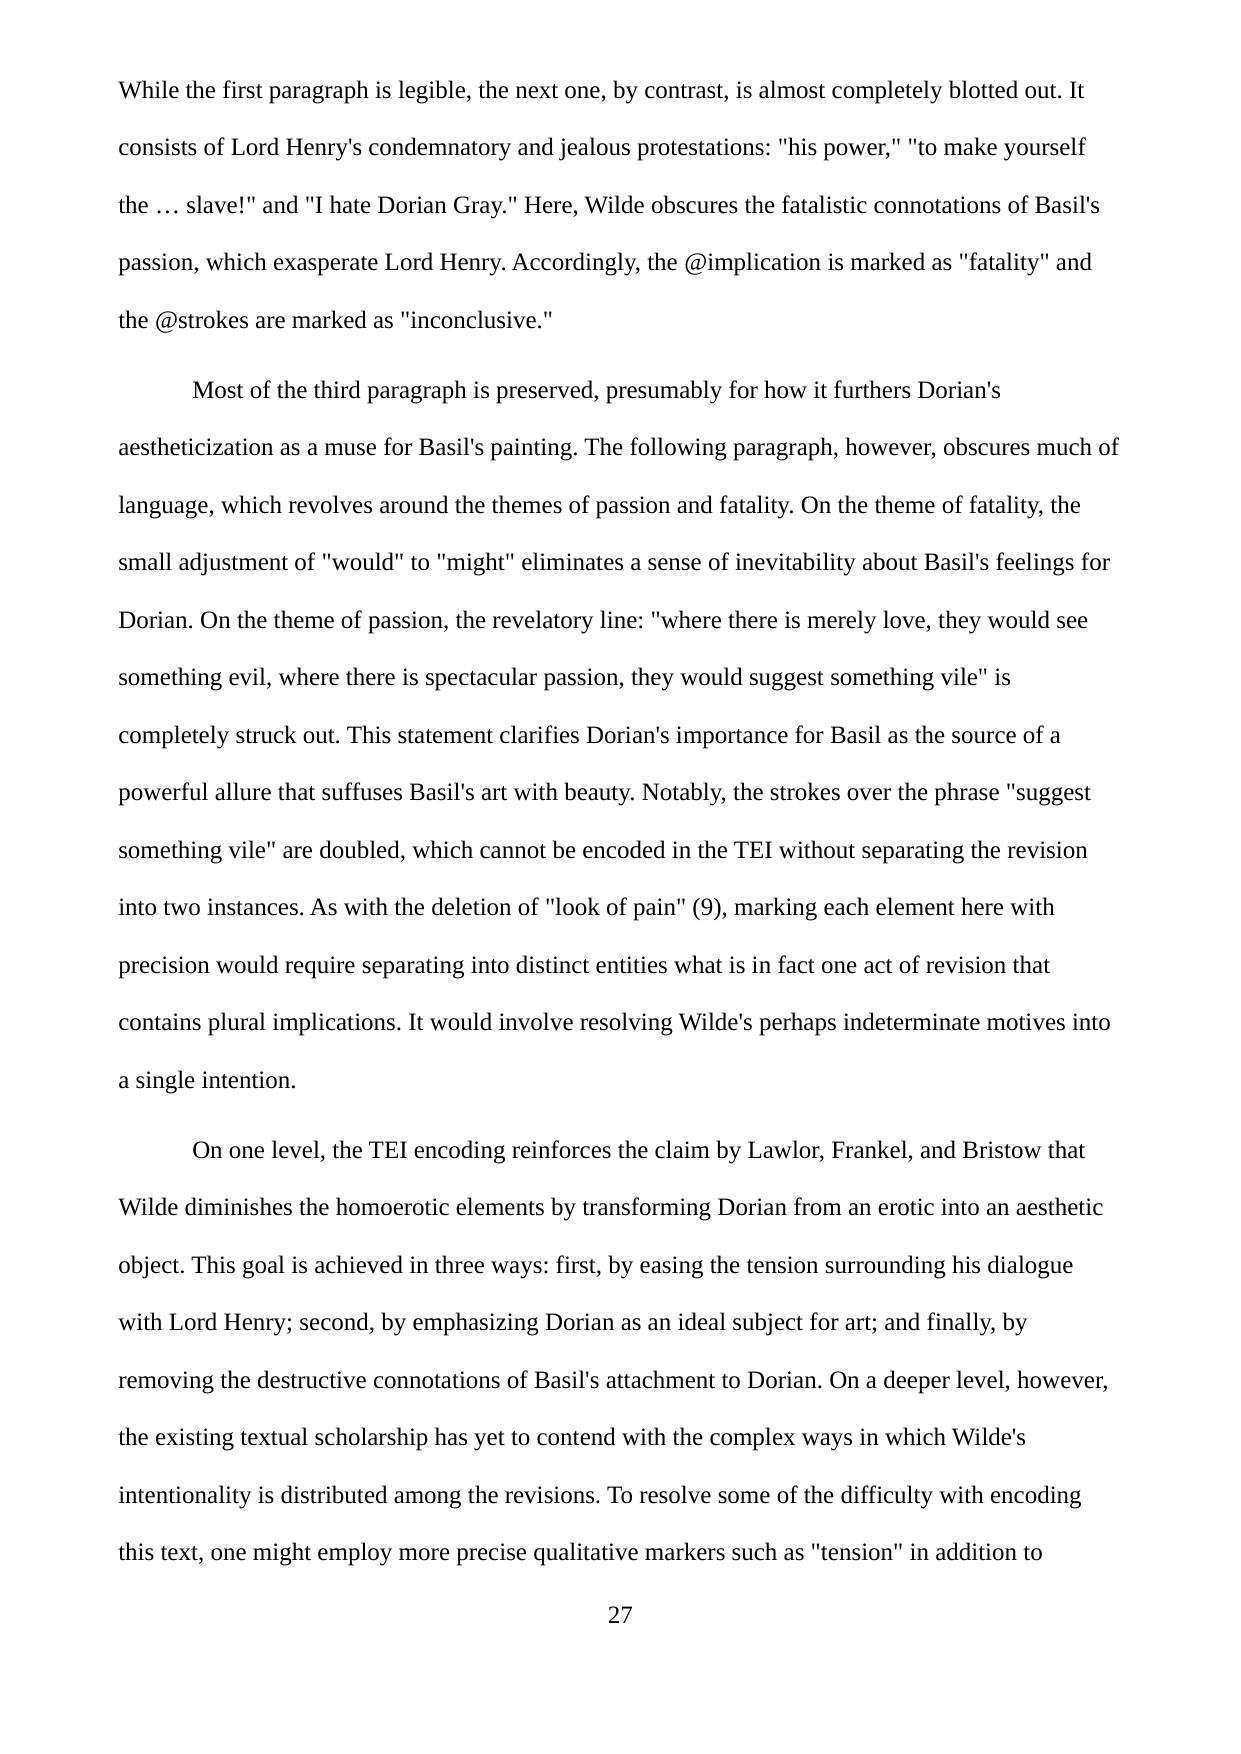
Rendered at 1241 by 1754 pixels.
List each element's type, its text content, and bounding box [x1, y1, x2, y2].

text While the first paragraph is legible, the next one, by contrast, is almost completely blotted out. It consists of Lord Henry's condemnatory and jealous protestations: "his power," "to make yourself the … slave!" and "I hate Dorian Gray." Here, Wilde obscures the fatalistic connotations of Basil's passion, which exasperate Lord Henry. Accordingly, the @implication is marked as "fatality" and the @strokes are marked as "inconclusive." [118, 75, 1122, 334]
text Most of the third paragraph is preserved, presumably for how it furthers Dorian's aestheticization as a muse for Basil's painting. The following paragraph, however, obscures much of language, which revolves around the themes of passion and fatality. On the theme of fatality, the small adjustment of "would" to "might" eliminates a sense of inevitability about Basil's feelings for Dorian. On the theme of passion, the revelatory line: "where there is merely love, they would see something evil, where there is spectacular passion, they would suggest something vile" is completely struck out. This statement clarifies Dorian's importance for Basil as the source of a powerful allure that suffuses Basil's art with beauty. Notably, the strokes over the phrase "suggest something vile" are doubled, which cannot be encoded in the TEI without separating the revision into two instances. As with the deletion of "look of pain" (9), marking each element here with precision would require separating into distinct entities what is in fact one act of revision that contains plural implications. It would involve resolving Wilde's perhaps indeterminate motives into a single intention. [118, 375, 1122, 1094]
text On one level, the TEI encoding reinforces the claim by Lawlor, Frankel, and Bristow that Wilde diminishes the homoerotic elements by transforming Dorian from an erotic into an aesthetic object. This goal is achieved in three ways: first, by easing the tension surrounding his dialogue with Lord Henry; second, by emphasizing Dorian as an ideal subject for art; and finally, by removing the destructive connotations of Basil's attachment to Dorian. On a deeper level, however, the existing textual scholarship has yet to contend with the complex ways in which Wilde's intentionality is distributed among the revisions. To resolve some of the difficulty with encoding this text, one might employ more precise qualitative markers such as "tension" in addition to [118, 1135, 1122, 1566]
